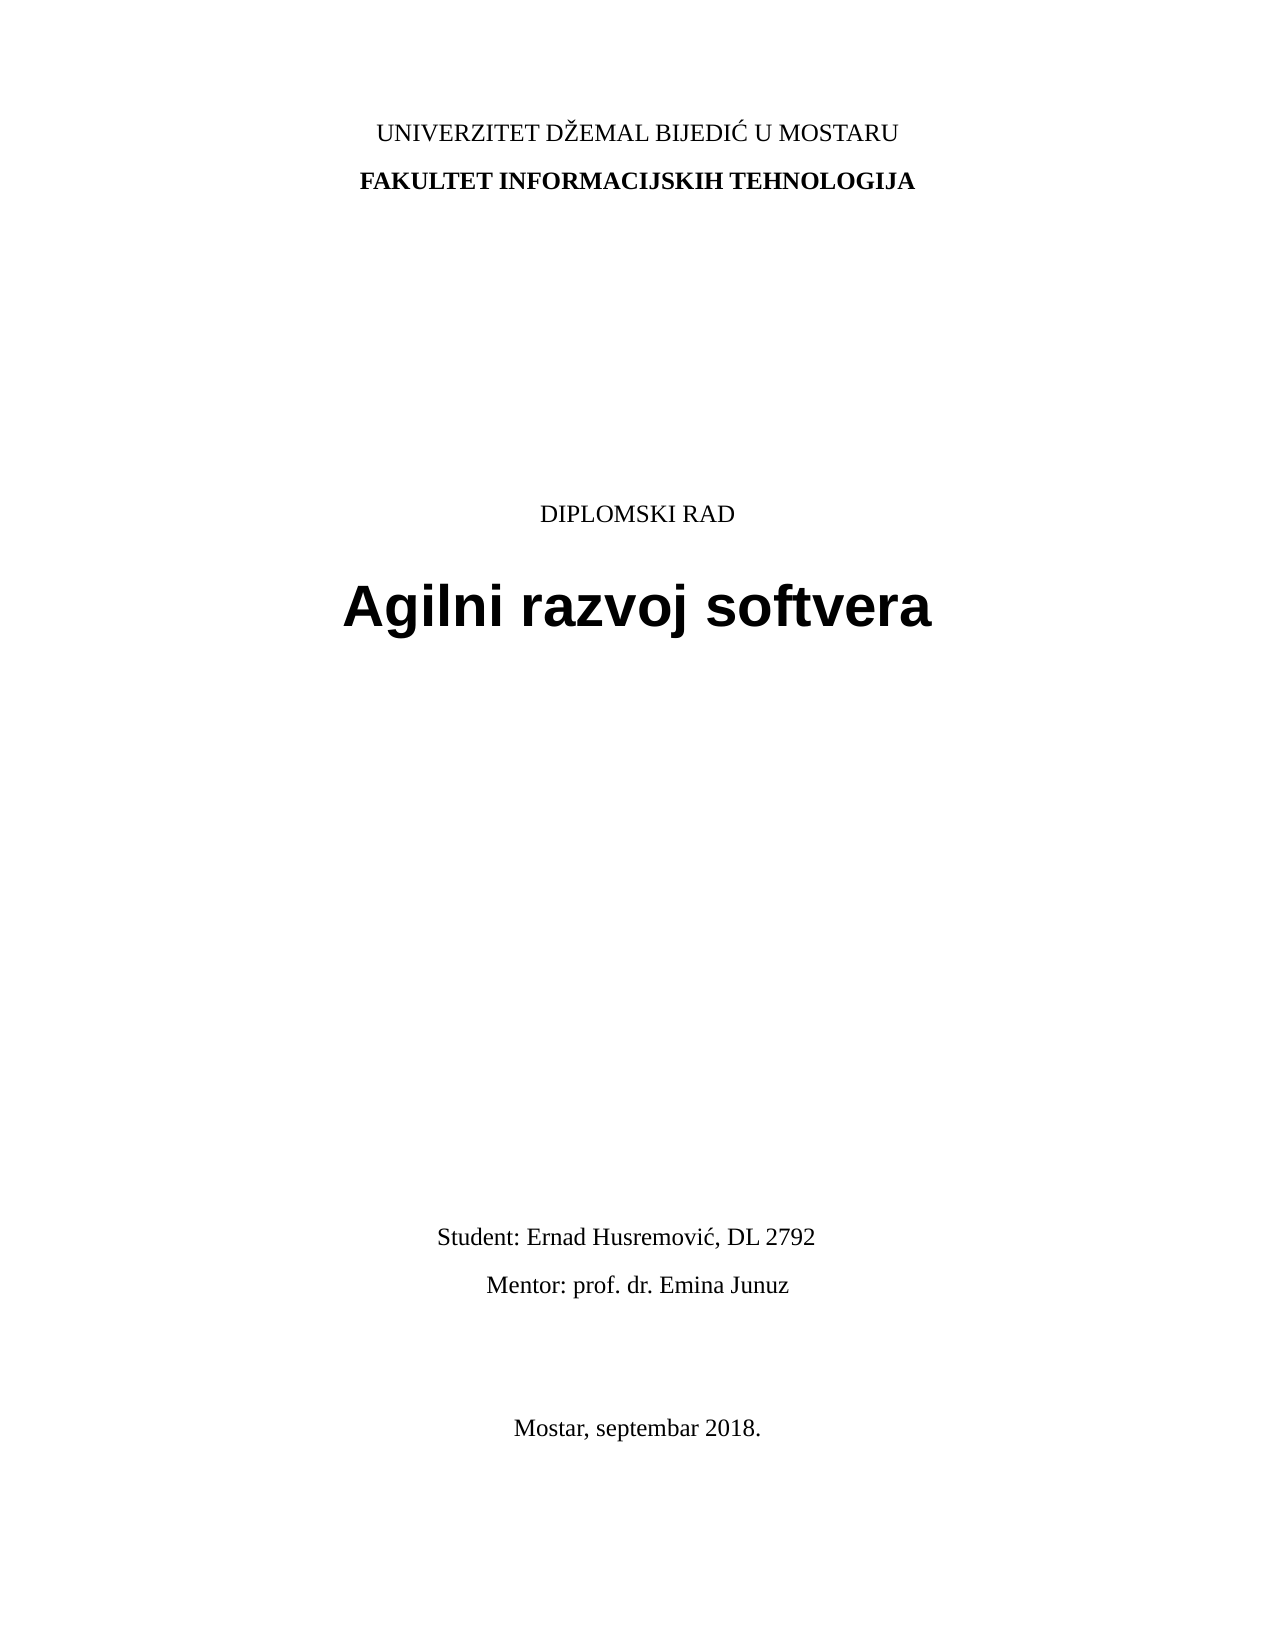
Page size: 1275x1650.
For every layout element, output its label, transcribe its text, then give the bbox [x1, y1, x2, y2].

text Mostar, septembar 2018. [118, 1413, 1157, 1442]
text UNIVERZITET DŽEMAL BIJEDIĆ U MOSTARU [118, 118, 1157, 147]
text FAKULTET INFORMACIJSKIH TEHNOLOGIJA [118, 166, 1157, 194]
text Student: Ernad Husremović, DL 2792 [118, 1222, 1157, 1251]
text Mentor: prof. dr. Emina Junuz [118, 1270, 1157, 1299]
title Agilni razvoj softvera [118, 572, 1157, 639]
text DIPLOMSKI RAD [118, 499, 1157, 528]
